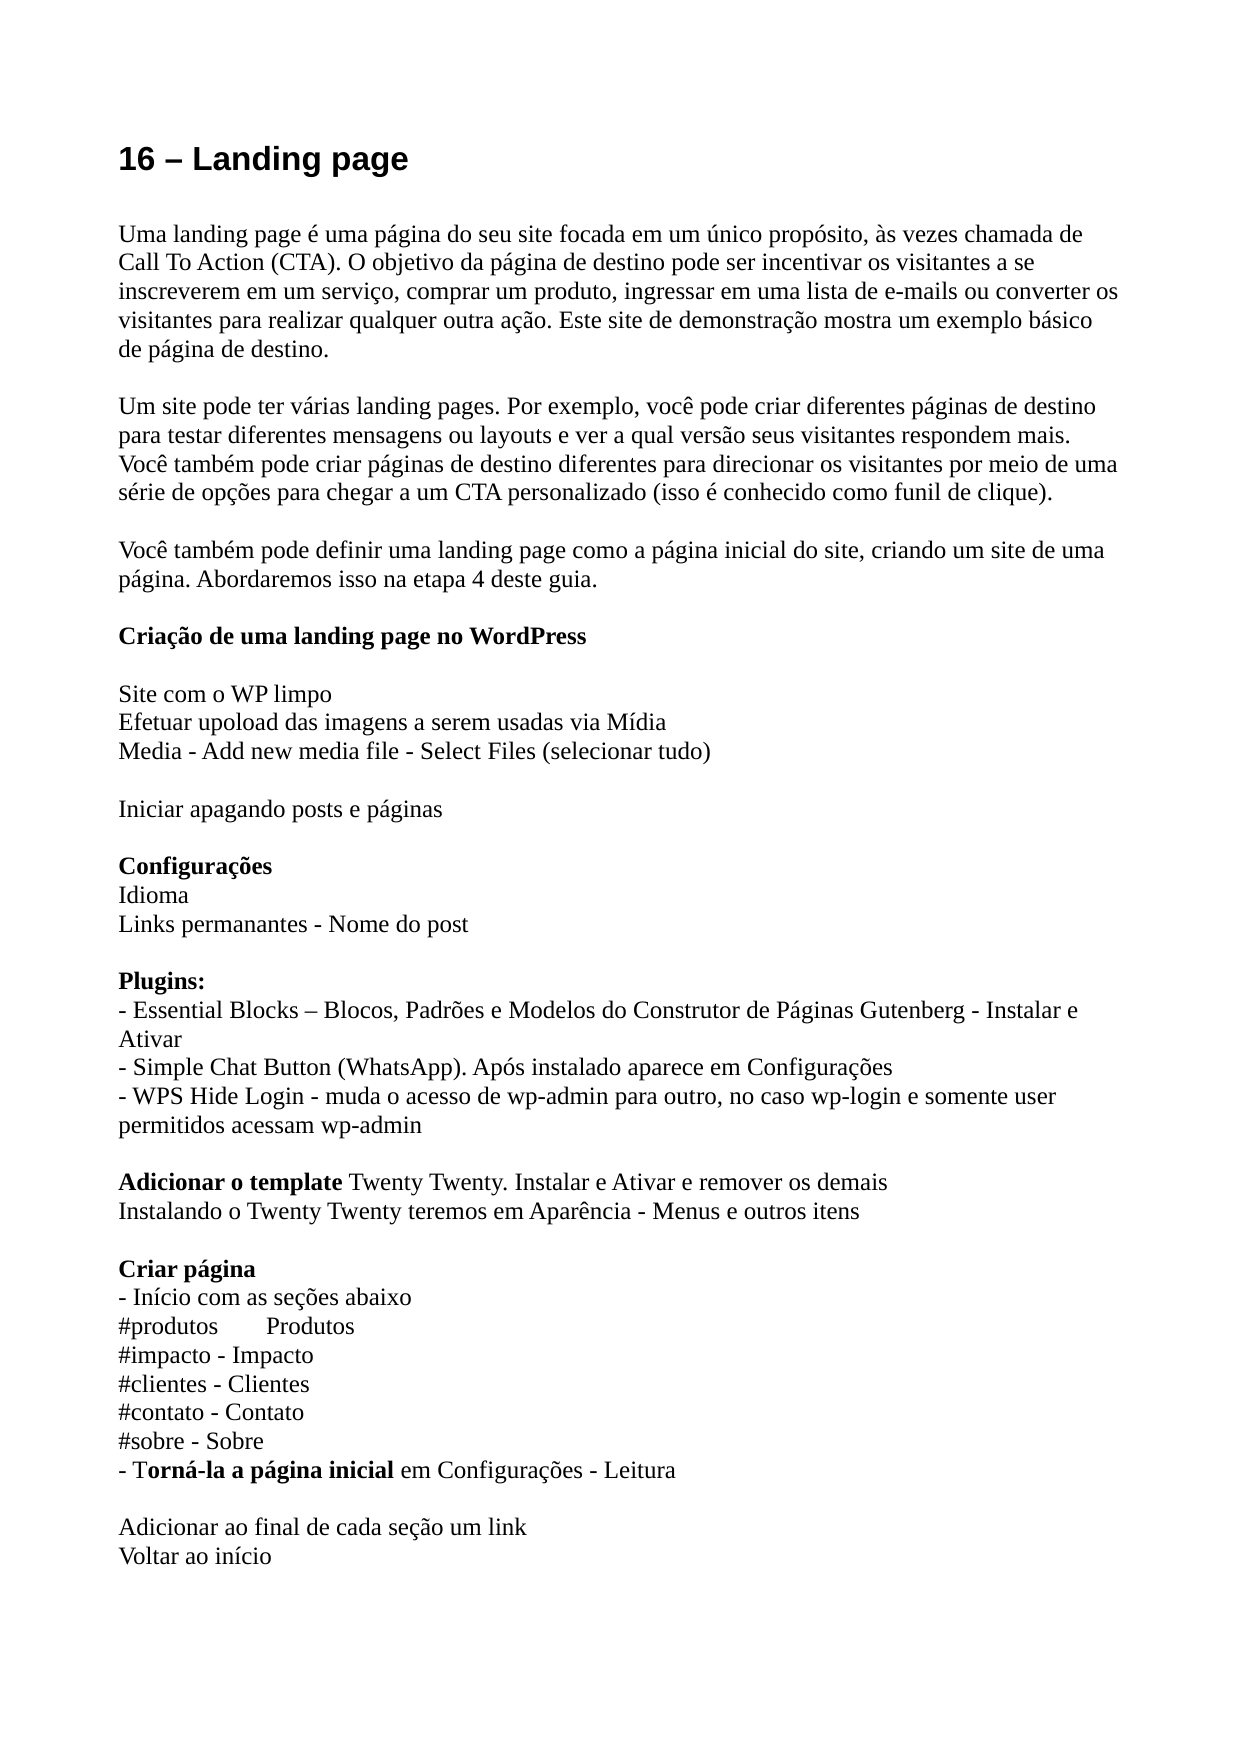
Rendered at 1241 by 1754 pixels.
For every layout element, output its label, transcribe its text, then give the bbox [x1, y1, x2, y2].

text - Início com as seções abaixo [118, 1282, 1122, 1311]
text Criação de uma landing page no WordPress [118, 621, 1122, 650]
text Adicionar ao final de cada seção um link [118, 1512, 1122, 1541]
text Site com o WP limpo [118, 679, 1122, 707]
text Voltar ao início [118, 1541, 1122, 1570]
text #contato - Contato [118, 1397, 1122, 1426]
text Adicionar o template Twenty Twenty. Instalar e Ativar e remover os demais [118, 1167, 1122, 1196]
text Iniciar apagando posts e páginas [118, 794, 1122, 822]
text Configurações [118, 851, 1122, 880]
text #impacto - Impacto [118, 1340, 1122, 1369]
text Um site pode ter várias landing pages. Por exemplo, você pode criar diferentes páginas de destino para testar diferentes mensagens ou layouts e ver a qual versão seus visitantes respondem mais. Você também pode criar páginas de destino diferentes para direcionar os visitantes por meio de uma série de opções para chegar a um CTA personalizado (isso é conhecido como funil de clique). [118, 391, 1122, 506]
text Criar página [118, 1254, 1122, 1282]
text Plugins: [118, 966, 1122, 995]
text Efetuar upoload das imagens a serem usadas via Mídia [118, 707, 1122, 736]
text Idioma [118, 880, 1122, 909]
text - Essential Blocks – Blocos, Padrões e Modelos do Construtor de Páginas Gutenberg - Instalar e Ativar [118, 995, 1122, 1052]
text Uma landing page é uma página do seu site focada em um único propósito, às vezes chamada de Call To Action (CTA). O objetivo da página de destino pode ser incentivar os visitantes a se inscreverem em um serviço, comprar um produto, ingressar em uma lista de e-mails ou converter os visitantes para realizar qualquer outra ação. Este site de demonstração mostra um exemplo básico de página de destino. [118, 219, 1122, 362]
text Você também pode definir uma landing page como a página inicial do site, criando um site de uma página. Abordaremos isso na etapa 4 deste guia. [118, 535, 1122, 592]
text #produtos Produtos [118, 1311, 1122, 1340]
text #sobre - Sobre [118, 1426, 1122, 1455]
text - Simple Chat Button (WhatsApp). Após instalado aparece em Configurações [118, 1052, 1122, 1081]
subtitle 16 – Landing page [118, 139, 1122, 177]
text Media - Add new media file - Select Files (selecionar tudo) [118, 736, 1122, 765]
text #clientes - Clientes [118, 1369, 1122, 1397]
text Instalando o Twenty Twenty teremos em Aparência - Menus e outros itens [118, 1196, 1122, 1225]
text - WPS Hide Login - muda o acesso de wp-admin para outro, no caso wp-login e somente user permitidos acessam wp-admin [118, 1081, 1122, 1139]
text - Torná-la a página inicial em Configurações - Leitura [118, 1455, 1122, 1484]
text Links permanantes - Nome do post [118, 909, 1122, 937]
